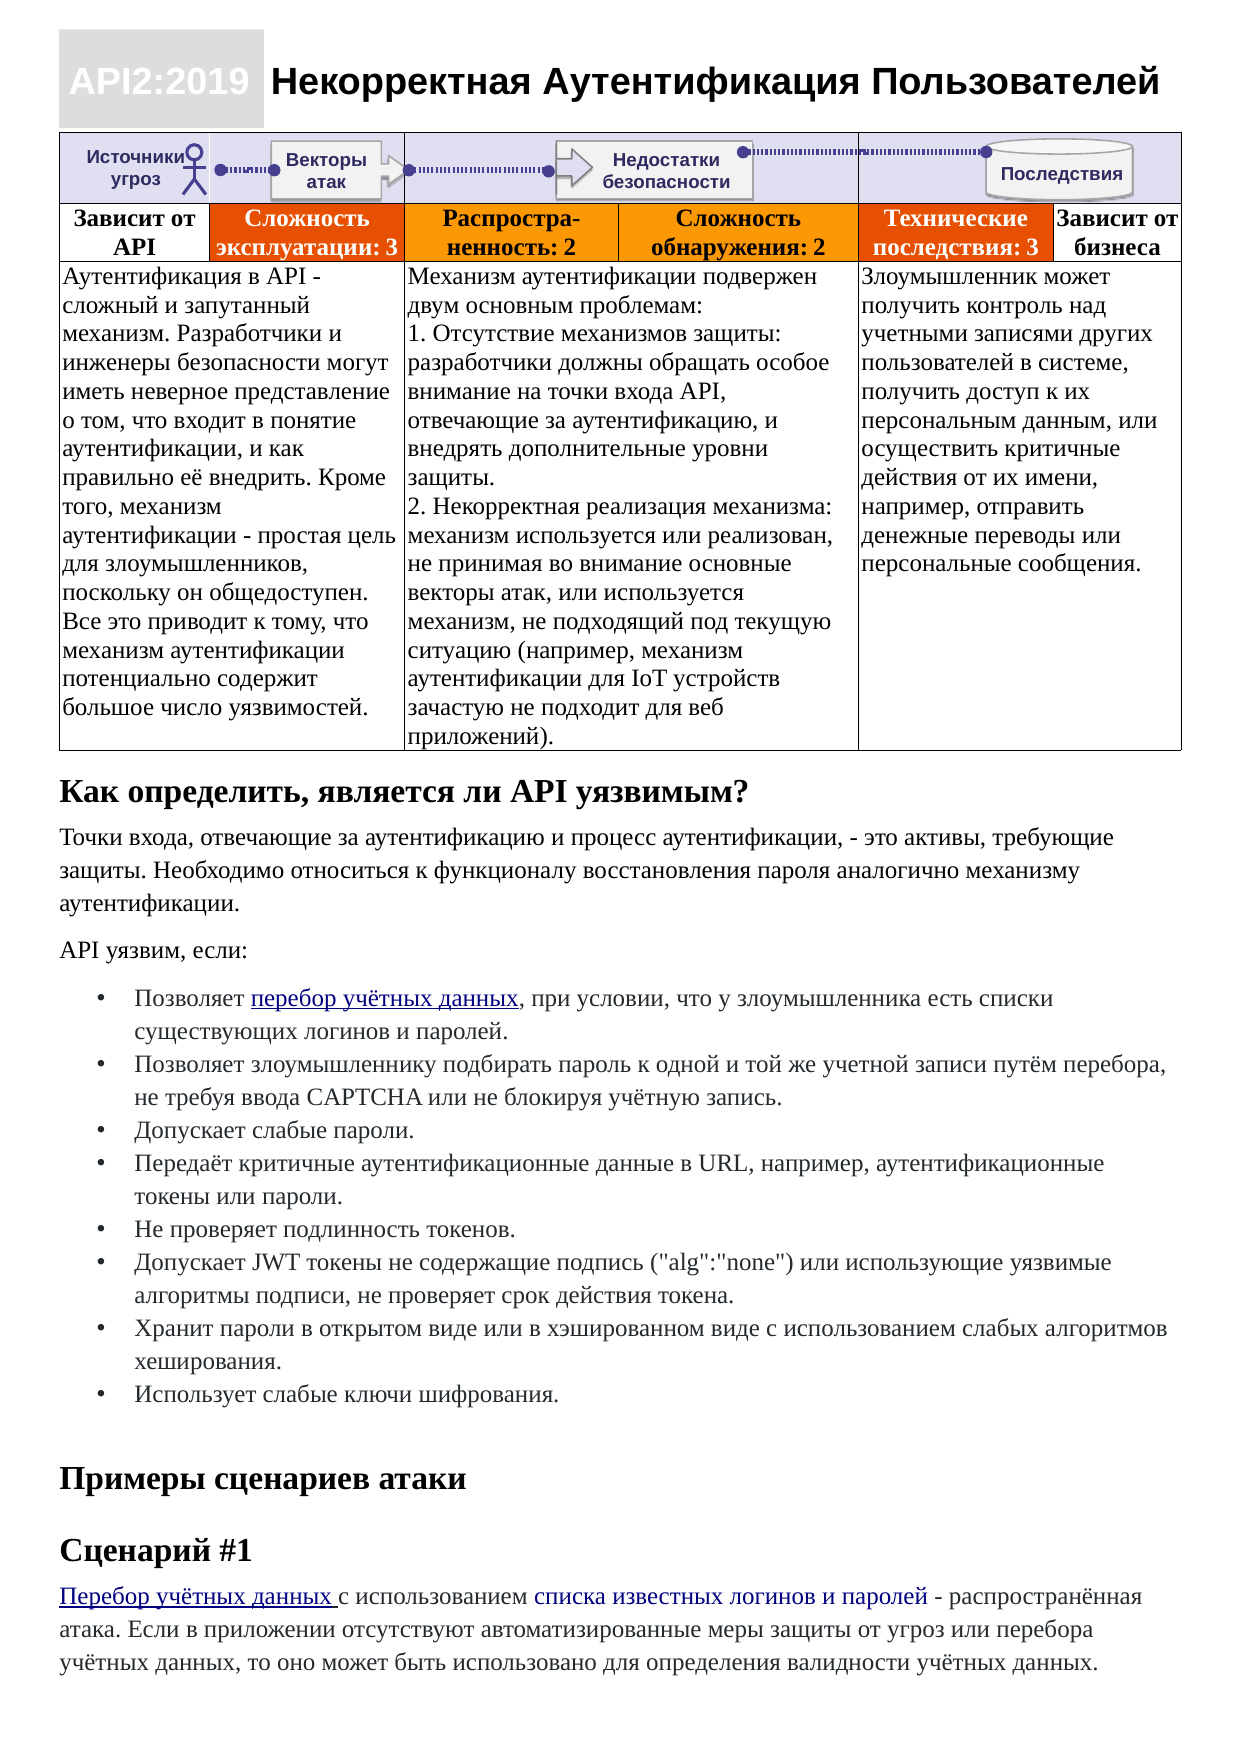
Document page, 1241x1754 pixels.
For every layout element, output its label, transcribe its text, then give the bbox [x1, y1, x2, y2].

table_header [859, 133, 1053, 203]
list Не проверяет подлинность токенов. [97, 1214, 1181, 1243]
table_cell Зависит от бизнеса [1054, 204, 1181, 261]
list Использует слабые ключи шифрования. [97, 1379, 1181, 1408]
table_cell Аутентификация в API - сложный и запутанный механизм. Разработчики и инженеры безопасности могут иметь неверное представление о том, что входит в понятие аутентификации, и как правильно её внедрить. Кроме того, механизм аутентификации - простая цель для злоумышленников, поскольку он общедоступен. Все это приводит к тому, что механизм аутентификации потенциально содержит большое число уязвимостей. [60, 262, 404, 750]
table_header [618, 133, 858, 203]
list Позволяет перебор учётных данных, при условии, что у злоумышленника есть списки существующих логинов и паролей. [97, 983, 1181, 1045]
list Позволяет злоумышленнику подбирать пароль к одной и той же учетной записи путём перебора, не требуя ввода CAPTCHA или не блокируя учётную запись. [97, 1049, 1181, 1111]
table_cell Распростра-ненность: 2 [405, 204, 618, 261]
text Точки входа, отвечающие за аутентификацию и процесс аутентификации, - это активы, требующие защиты. Необходимо относиться к функционалу восстановления пароля аналогично механизму аутентификации. [59, 822, 1181, 917]
text Перебор учётных данных с использованием списка известных логинов и паролей - распространённая атака. Если в приложении отсутствуют автоматизированные меры защиты от угроз или перебора учётных данных, то оно может быть использовано для определения валидности учётных данных. [59, 1581, 1181, 1676]
table_cell Зависит от API [60, 204, 209, 261]
list Допускает JWT токены не содержащие подпись ("alg":"none") или использующие уязвимые алгоритмы подписи, не проверяет срок действия токена. [97, 1247, 1181, 1309]
table_header [382, 178, 404, 203]
subtitle Примеры сценариев атаки [59, 1458, 1181, 1497]
subtitle Сценарий #1 [59, 1530, 1181, 1569]
table_header [60, 133, 209, 203]
table_cell Сложность эксплуатации: 3 [210, 204, 404, 261]
list Допускает слабые пароли. [97, 1115, 1181, 1144]
table_cell Сложность обнаружения: 2 [619, 204, 858, 261]
table_cell Злоумышленник может получить контроль над учетными записями других пользователей в системе, получить доступ к их персональным данным, или осуществить критичные действия от их имени, например, отправить денежные переводы или персональные сообщения. [859, 262, 1181, 750]
list Хранит пароли в открытом виде или в хэшированном виде с использованием слабых алгоритмов хеширования. [97, 1313, 1181, 1375]
list Передаёт критичные аутентификационные данные в URL, например, аутентификационные токены или пароли. [97, 1148, 1181, 1210]
text API уязвим, если: [59, 935, 1181, 964]
table_header [210, 133, 404, 203]
table_cell Технические последствия: 3 [859, 204, 1053, 261]
subtitle Как определить, является ли API уязвимым? [59, 771, 1181, 809]
table_header [405, 133, 618, 203]
table_header [1053, 133, 1181, 203]
table_cell Механизм аутентификации подвержен двум основным проблемам: 1. Отсутствие механизмов защиты: разработчики должны обращать особое внимание на точки входа API, отвечающие за аутентификацию, и внедрять дополнительные уровни защиты. 2. Некорректная реализация механизма: механизм используется или реализован, не принимая во внимание основные векторы атак, или используется механизм, не подходящий под текущую ситуацию (например, механизм аутентификации для IoT устройств зачастую не подходит для веб приложений). [405, 262, 858, 750]
